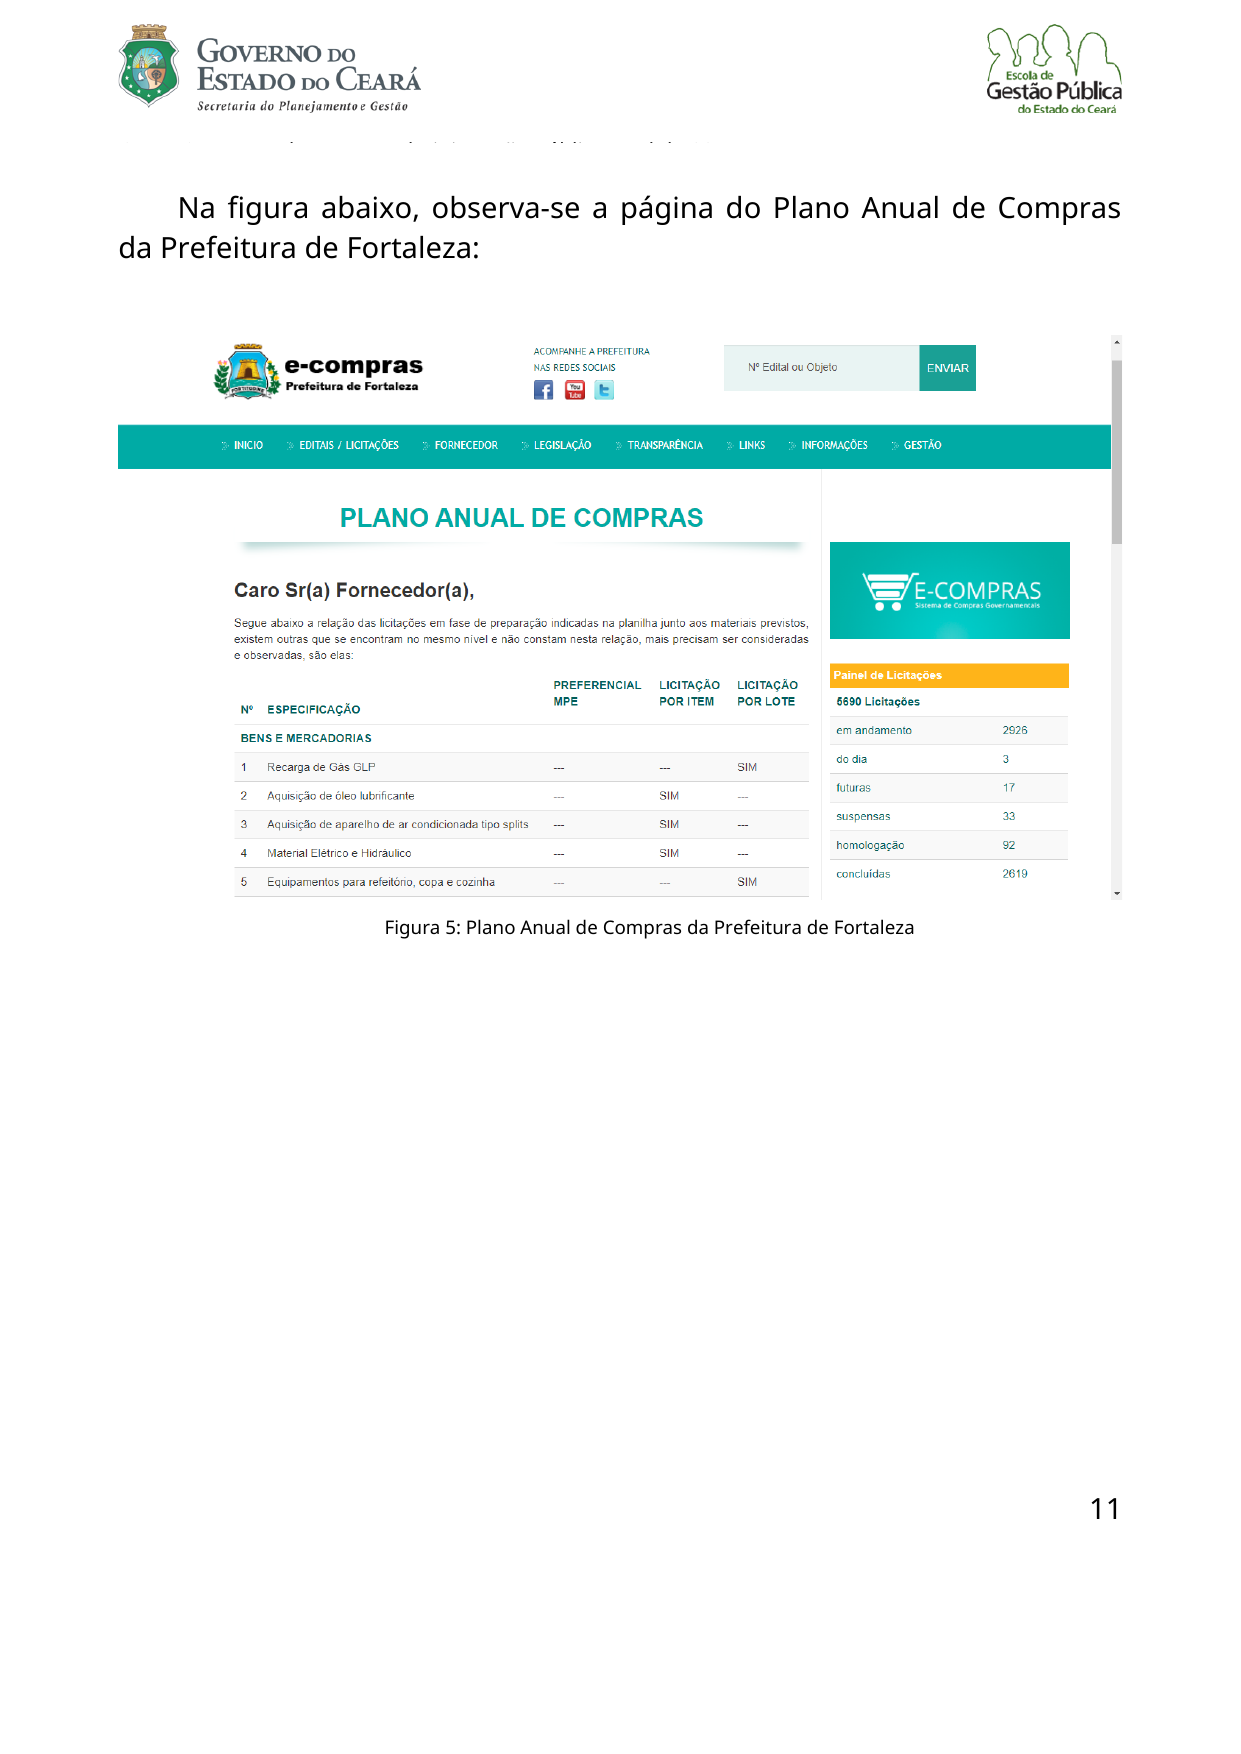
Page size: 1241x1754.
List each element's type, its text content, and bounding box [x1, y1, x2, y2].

text Na figura abaixo, observa-se a página do Plano Anual de Compras da Prefeitura de Fortaleza: [118, 187, 1122, 267]
picture [118, 335, 1123, 900]
text Figura 5: Plano Anual de Compras da Prefeitura de Fortaleza [118, 900, 1122, 940]
picture [118, 24, 1122, 113]
